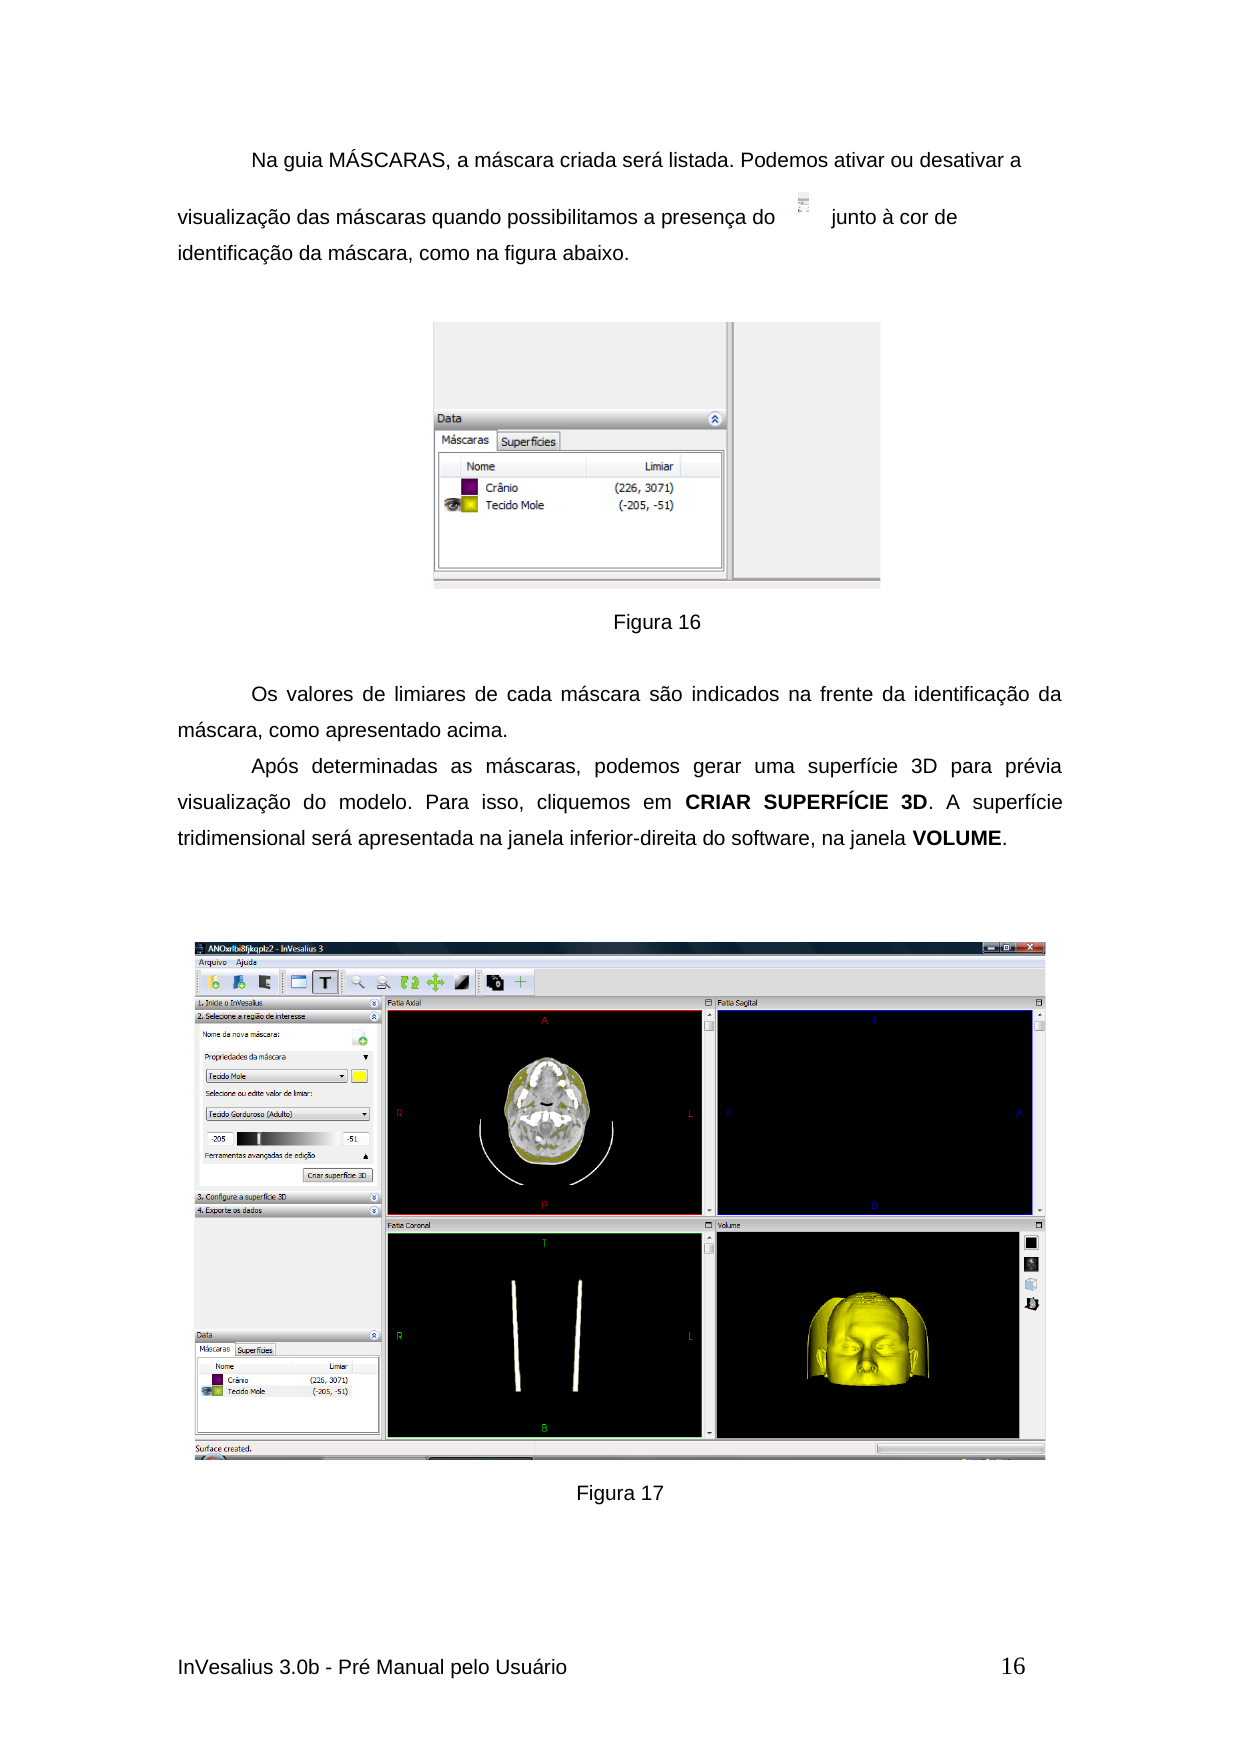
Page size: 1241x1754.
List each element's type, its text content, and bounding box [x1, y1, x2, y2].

text Na guia MÁSCARAS, a máscara criada será listada. Podemos ativar ou desativar a visualização das máscaras quando possibilitamos a presença do junto à cor de identificação da máscara, como na figura abaixo. [177, 148, 1063, 265]
text Os valores de limiares de cada máscara são indicados na frente da identificação da máscara, como apresentado acima. [177, 682, 1063, 742]
text Figura 16 [177, 610, 1063, 634]
text Figura 17 [177, 1480, 1063, 1504]
text Após determinadas as máscaras, podemos gerar uma superfície 3D para prévia visualização do modelo. Para isso, cliquemos em CRIAR SUPERFÍCIE 3D. A superfície tridimensional será apresentada na janela inferior-direita do software, na janela VOLUME. [177, 754, 1063, 849]
picture [194, 942, 1046, 1460]
